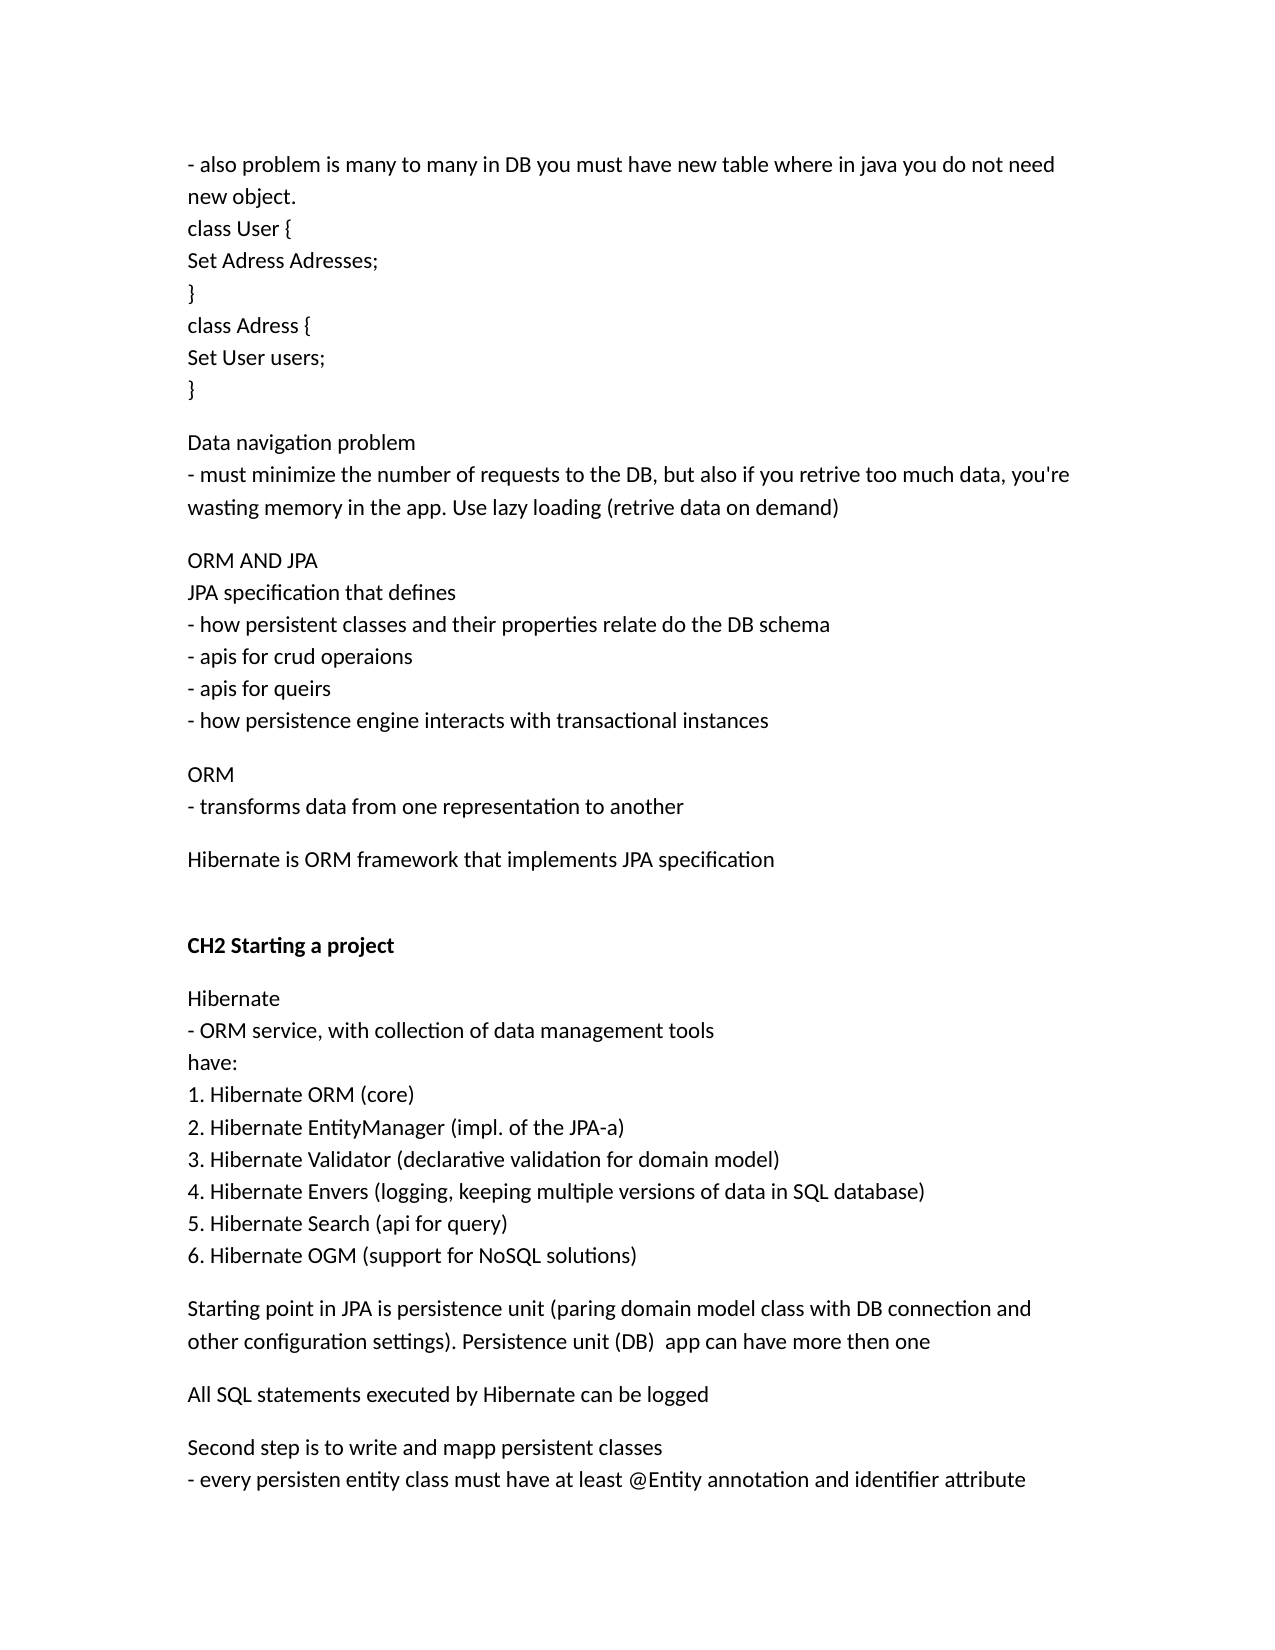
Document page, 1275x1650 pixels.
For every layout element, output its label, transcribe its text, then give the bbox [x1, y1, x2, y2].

text Data navigation problem - must minimize the number of requests to the DB, but also if you retrive too much data, you're wasting memory in the app. Use lazy loading (retrive data on demand) [187, 428, 1087, 521]
text Hibernate - ORM service, with collection of data management tools have: 1. Hibernate ORM (core) 2. Hibernate EntityManager (impl. of the JPA-a) 3. Hibernate Validator (declarative validation for domain model) 4. Hibernate Envers (logging, keeping multiple versions of data in SQL database) 5. Hibernate Search (api for query) 6. Hibernate OGM (support for NoSQL solutions) [187, 984, 1087, 1269]
text Starting point in JPA is persistence unit (paring domain model class with DB connection and other configuration settings). Persistence unit (DB) app can have more then one [187, 1294, 1087, 1355]
text Hibernate is ORM framework that implements JPA specification [187, 845, 1087, 906]
text CH2 Starting a project [187, 931, 1087, 959]
text All SQL statements executed by Hibernate can be logged [187, 1380, 1087, 1408]
text - also problem is many to many in DB you must have new table where in java you do not need new object. class User { Set Adress Adresses; } class Adress { Set User users; } [187, 150, 1087, 403]
text ORM - transforms data from one representation to another [187, 760, 1087, 820]
text Second step is to write and mapp persistent classes - every persisten entity class must have at least @Entity annotation and identifier attribute [187, 1433, 1087, 1493]
text ORM AND JPA JPA specification that defines - how persistent classes and their properties relate do the DB schema - apis for crud operaions - apis for queirs - how persistence engine interacts with transactional instances [187, 546, 1087, 735]
